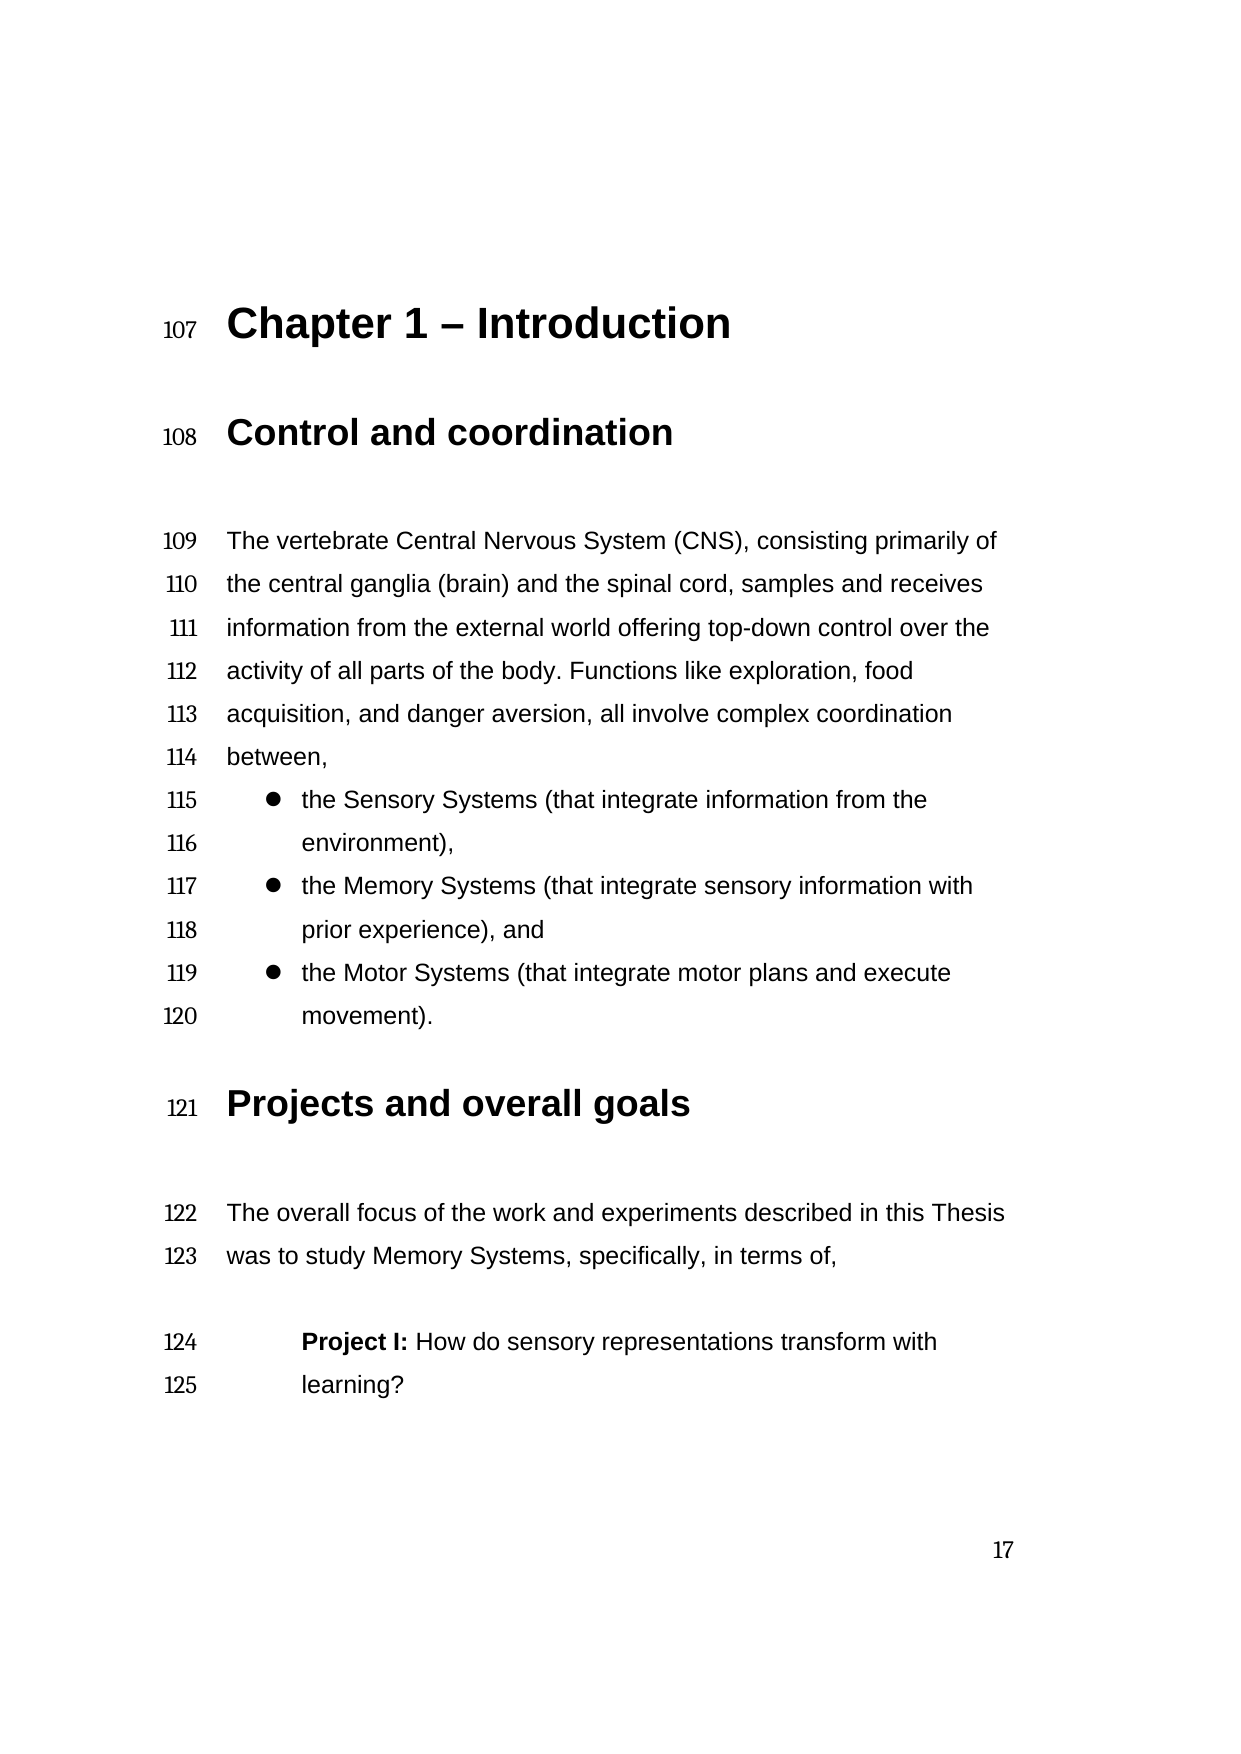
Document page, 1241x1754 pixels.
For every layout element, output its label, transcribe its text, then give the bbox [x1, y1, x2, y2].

subtitle Projects and overall goals [226, 1082, 1014, 1125]
list the Motor Systems (that integrate motor plans and execute movement). [264, 958, 1014, 1030]
list the Memory Systems (that integrate sensory information with prior experience), and [264, 871, 1014, 943]
subtitle Control and coordination [226, 410, 1014, 453]
text The vertebrate Central Nervous System (CNS), consisting primarily of the central ganglia (brain) and the spinal cord, samples and receives information from the external world offering top-down control over the activity of all parts of the body. Functions like exploration, food acquisition, and danger aversion, all involve complex coordination between, [226, 526, 1014, 771]
text The overall focus of the work and experiments described in this Thesis was to study Memory Systems, specifically, in terms of, [226, 1198, 1014, 1269]
text Project I: How do sensory representations transform with learning? [301, 1327, 1014, 1399]
list the Sensory Systems (that integrate information from the environment), [264, 785, 1014, 857]
subtitle Chapter 1 – Introduction [226, 297, 1014, 347]
